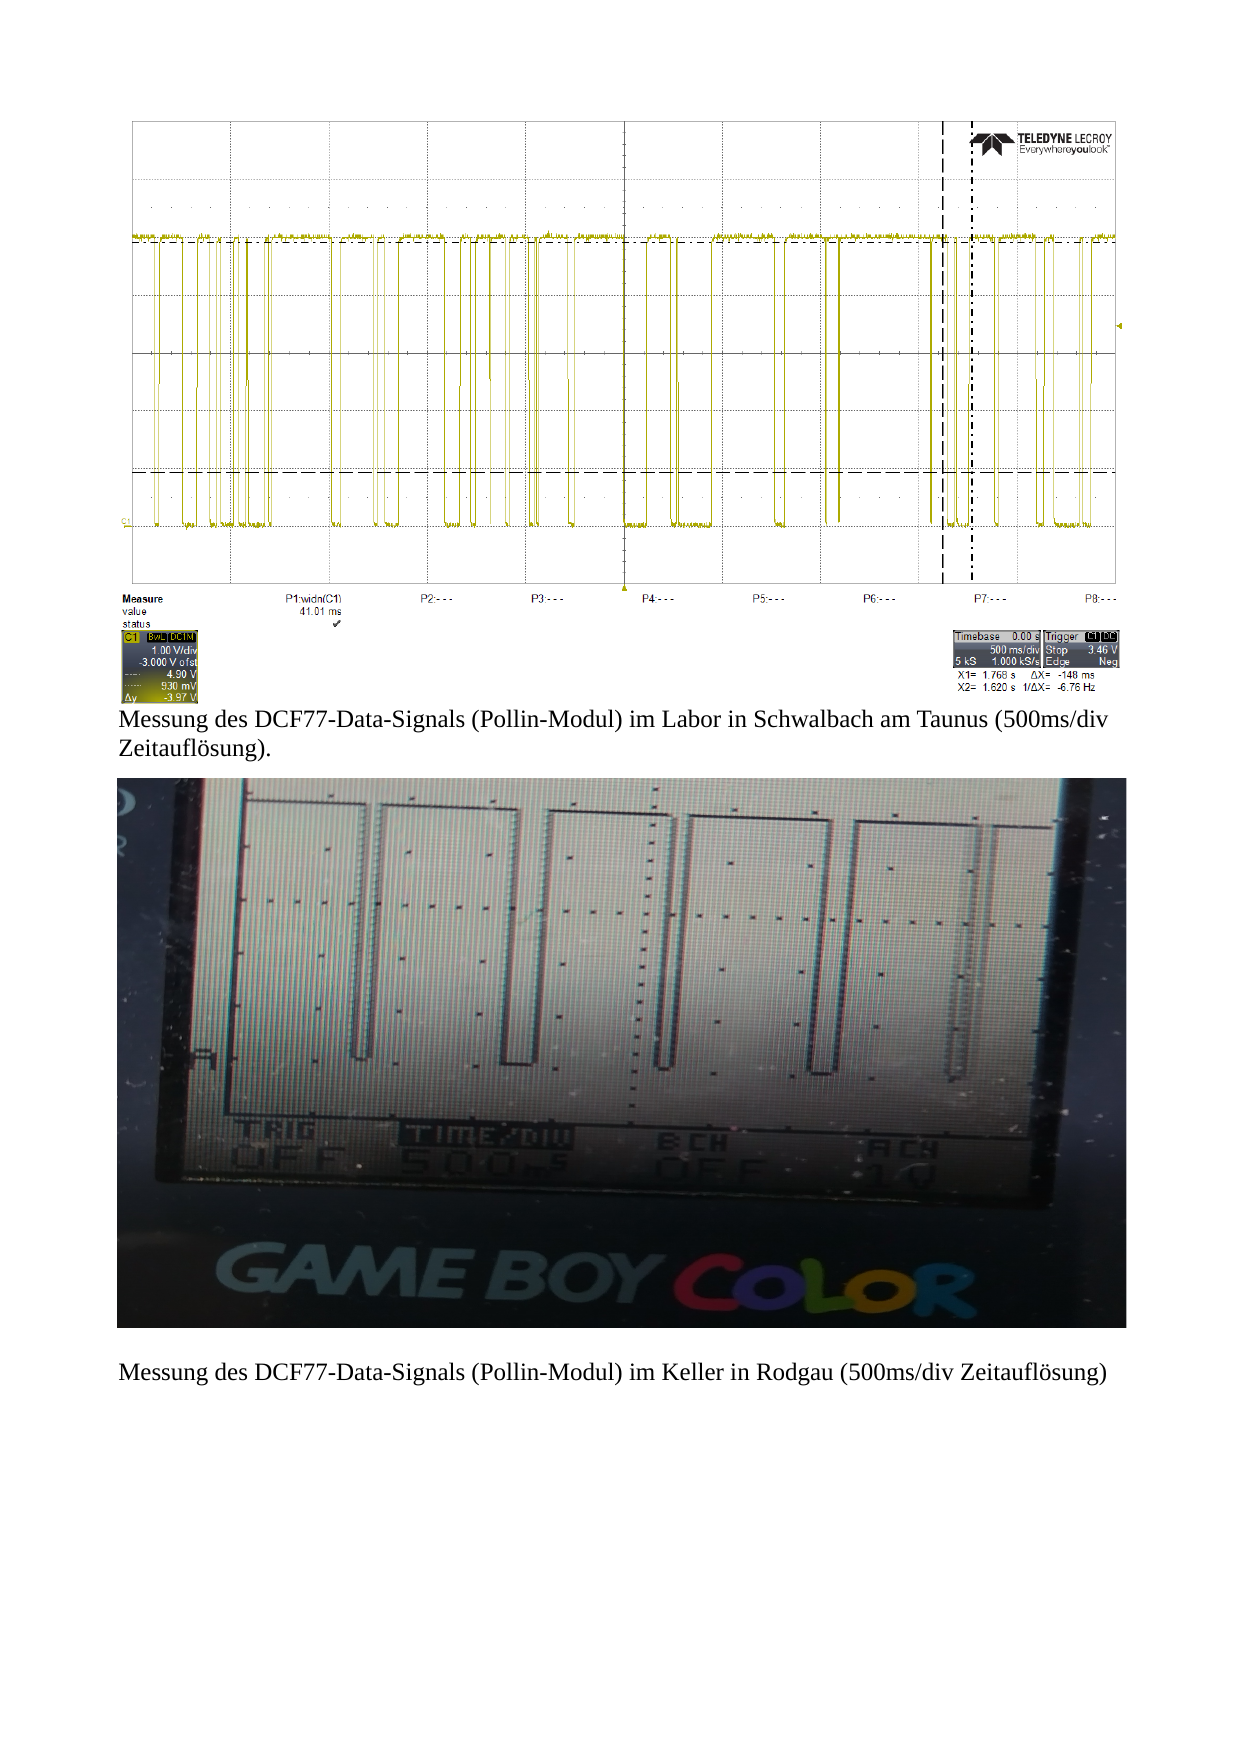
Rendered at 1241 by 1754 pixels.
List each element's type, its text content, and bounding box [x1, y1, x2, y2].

text Messung des DCF77-Data-Signals (Pollin-Modul) im Keller in Rodgau (500ms/div Zeitauflösung) [118, 1357, 1122, 1386]
picture [118, 118, 1123, 704]
text Messung des DCF77-Data-Signals (Pollin-Modul) im Labor in Schwalbach am Taunus (500ms/div Zeitauflösung). [118, 704, 1122, 761]
picture [117, 945, 975, 1094]
